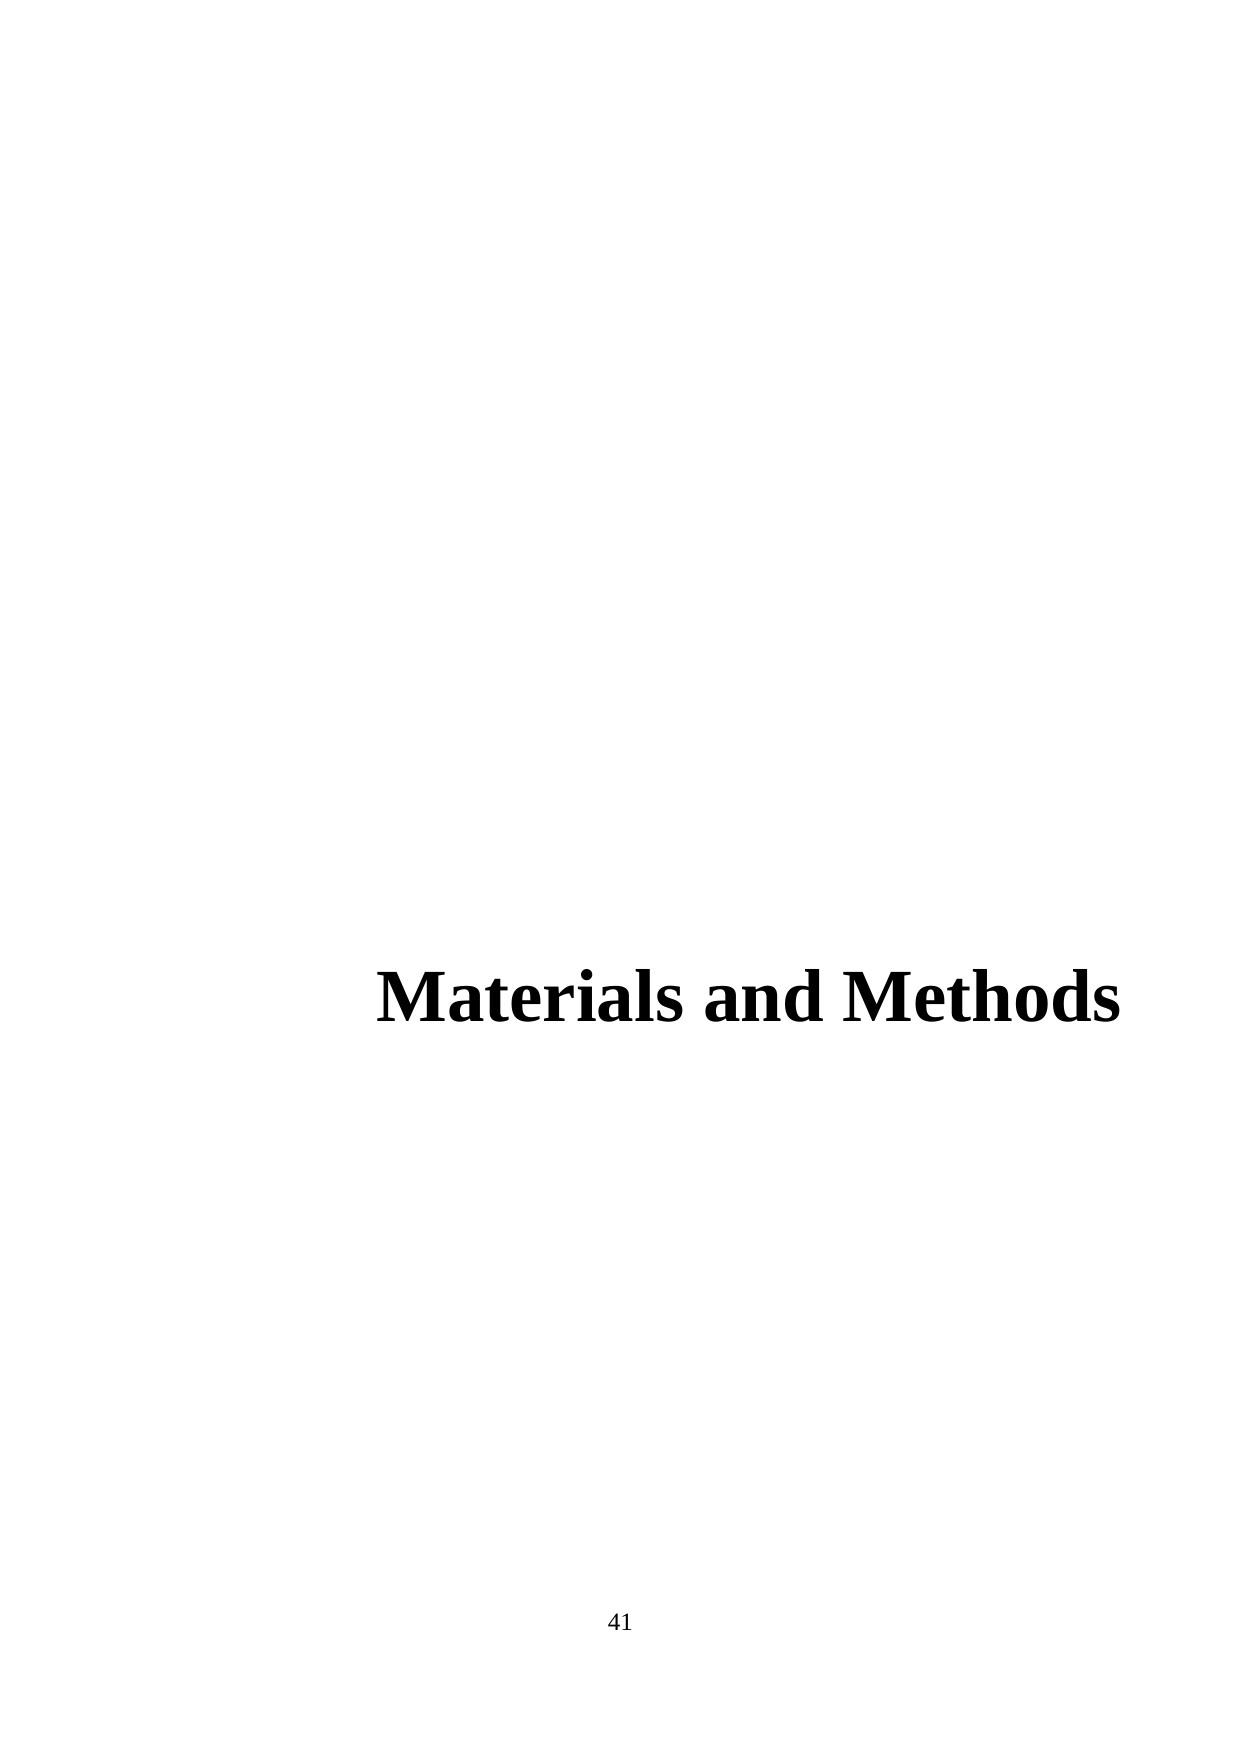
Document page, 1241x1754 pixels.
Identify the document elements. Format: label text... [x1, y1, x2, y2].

subtitle Materials and Methods [118, 952, 1122, 1038]
